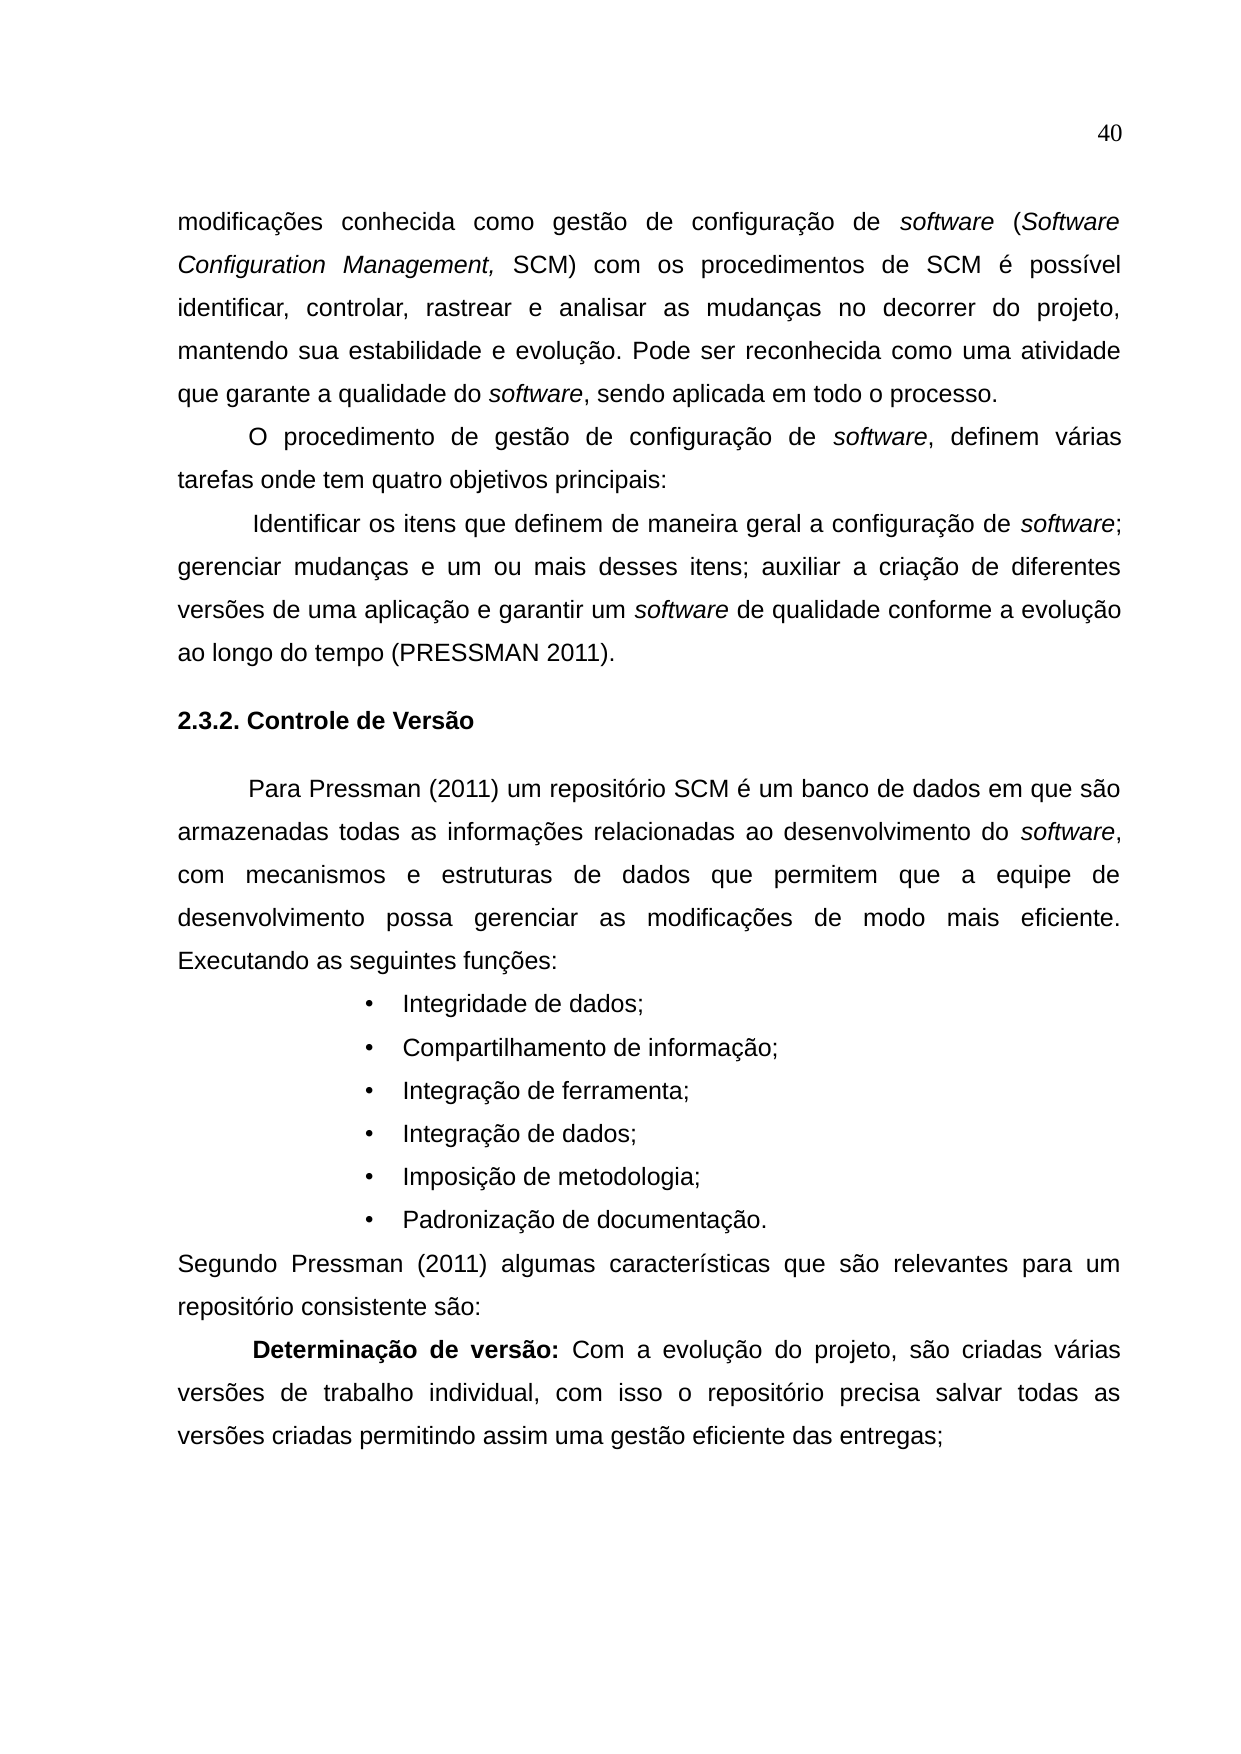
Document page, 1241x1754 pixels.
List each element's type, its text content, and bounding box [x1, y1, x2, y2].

list Padronização de documentação. [365, 1206, 1122, 1234]
list Integração de ferramenta; [365, 1076, 1122, 1105]
text Determinação de versão: Com a evolução do projeto, são criadas várias versões de trabalho individual, com isso o repositório precisa salvar todas as versões criadas permitindo assim uma gestão eficiente das entregas; [177, 1335, 1122, 1450]
text modificações conhecida como gestão de configuração de software (Software Configuration Management, SCM) com os procedimentos de SCM é possível identificar, controlar, rastrear e analisar as mudanças no decorrer do projeto, mantendo sua estabilidade e evolução. Pode ser reconhecida como uma atividade que garante a qualidade do software, sendo aplicada em todo o processo. [177, 207, 1122, 408]
list Compartilhamento de informação; [365, 1033, 1122, 1061]
list Integridade de dados; [365, 989, 1122, 1018]
list Integração de dados; [365, 1119, 1122, 1148]
text Segundo Pressman (2011) algumas características que são relevantes para um repositório consistente são: [177, 1249, 1122, 1321]
text O procedimento de gestão de configuração de software, definem várias tarefas onde tem quatro objetivos principais: [177, 422, 1122, 494]
text Identificar os itens que definem de maneira geral a configuração de software; gerenciar mudanças e um ou mais desses itens; auxiliar a criação de diferentes versões de uma aplicação e garantir um software de qualidade conforme a evolução ao longo do tempo (PRESSMAN 2011). [177, 508, 1122, 667]
list Imposição de metodologia; [365, 1162, 1122, 1191]
subtitle 2.3.2. Controle de Versão [177, 706, 1122, 734]
text Para Pressman (2011) um repositório SCM é um banco de dados em que são armazenadas todas as informações relacionadas ao desenvolvimento do software, com mecanismos e estruturas de dados que permitem que a equipe de desenvolvimento possa gerenciar as modificações de modo mais eficiente. Executando as seguintes funções: [177, 774, 1122, 975]
